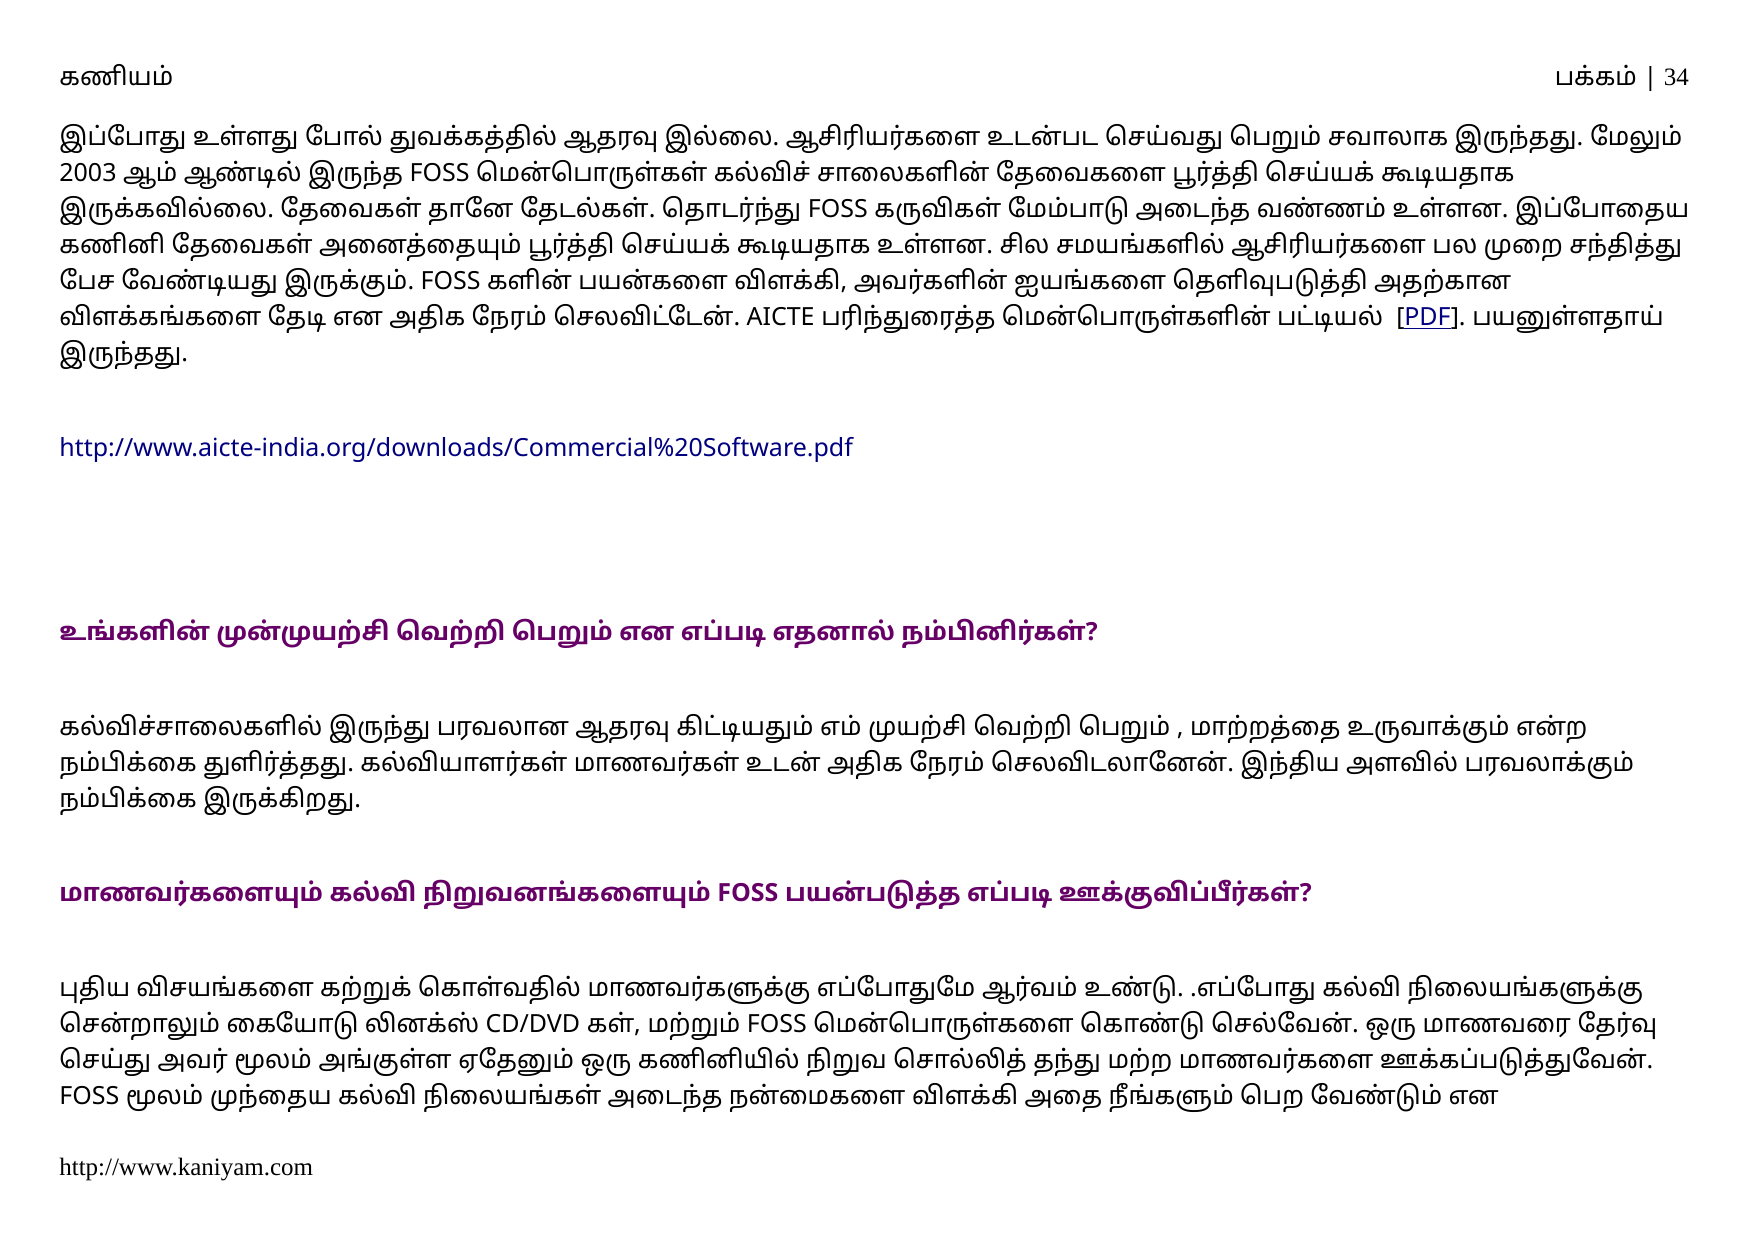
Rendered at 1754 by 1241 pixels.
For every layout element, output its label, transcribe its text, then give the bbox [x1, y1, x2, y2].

text இப்போது உள்ளது போல் துவக்கத்தில் ஆதரவு இல்லை. ஆசிரியர்களை உடன்பட செய்வது பெறும் சவாலாக இருந்தது. மேலும் 2003 ஆம் ஆண்டில் இருந்த FOSS மென்பொருள்கள் கல்விச் சாலைகளின் தேவைகளை பூர்த்தி செய்யக் கூடியதாக இருக்கவில்லை. தேவைகள் தானே தேடல்கள். தொடர்ந்து FOSS கருவிகள் மேம்பாடு அடைந்த வண்ணம் உள்ளன. இப்போதைய கணினி தேவைகள் அனைத்தையும் பூர்த்தி செய்யக் கூடியதாக உள்ளன. சில சமயங்களில் ஆசிரியர்களை பல முறை சந்தித்து பேச வேண்டியது இருக்கும். FOSS களின் பயன்களை விளக்கி, அவர்களின் ஐயங்களை தெளிவுபடுத்தி அதற்கான விளக்கங்களை தேடி என அதிக நேரம் செலவிட்டேன். AICTE பரிந்துரைத்த மென்பொருள்களின் பட்டியல் [PDF]. பயனுள்ளதாய் இருந்தது. [59, 118, 1695, 371]
text மாணவர்களையும் கல்வி நிறுவனங்களையும் FOSS பயன்படுத்த எப்படி ஊக்குவிப்பீர்கள்? [59, 875, 1695, 911]
text புதிய விசயங்களை கற்றுக் கொள்வதில் மாணவர்களுக்கு எப்போதுமே ஆர்வம் உண்டு. .எப்போது கல்வி நிலையங்களுக்கு சென்றாலும் கையோடு லினக்ஸ் CD/DVD கள், மற்றும் FOSS மென்பொருள்களை கொண்டு செல்வேன். ஒரு மாணவரை தேர்வு செய்து அவர் மூலம் அங்குள்ள ஏதேனும் ஒரு கணினியில் நிறுவ சொல்லித் தந்து மற்ற மாணவர்களை ஊக்கப்படுத்துவேன். FOSS மூலம் முந்தைய கல்வி நிலையங்கள் அடைந்த நன்மைகளை விளக்கி அதை நீங்களும் பெற வேண்டும் என [59, 969, 1695, 1113]
text உங்களின் முன்முயற்சி வெற்றி பெறும் என எப்படி எதனால் நம்பினிர்கள்? [59, 614, 1695, 650]
text கல்விச்சாலைகளில் இருந்து பரவலான ஆதரவு கிட்டியதும் எம் முயற்சி வெற்றி பெறும் , மாற்றத்தை உருவாக்கும் என்ற நம்பிக்கை துளிர்த்தது. கல்வியாளர்கள் மாணவர்கள் உடன் அதிக நேரம் செலவிடலானேன். இந்திய அளவில் பரவலாக்கும் நம்பிக்கை இருக்கிறது. [59, 708, 1695, 816]
text http://www.aicte-india.org/downloads/Commercial%20Software.pdf [59, 429, 1695, 463]
